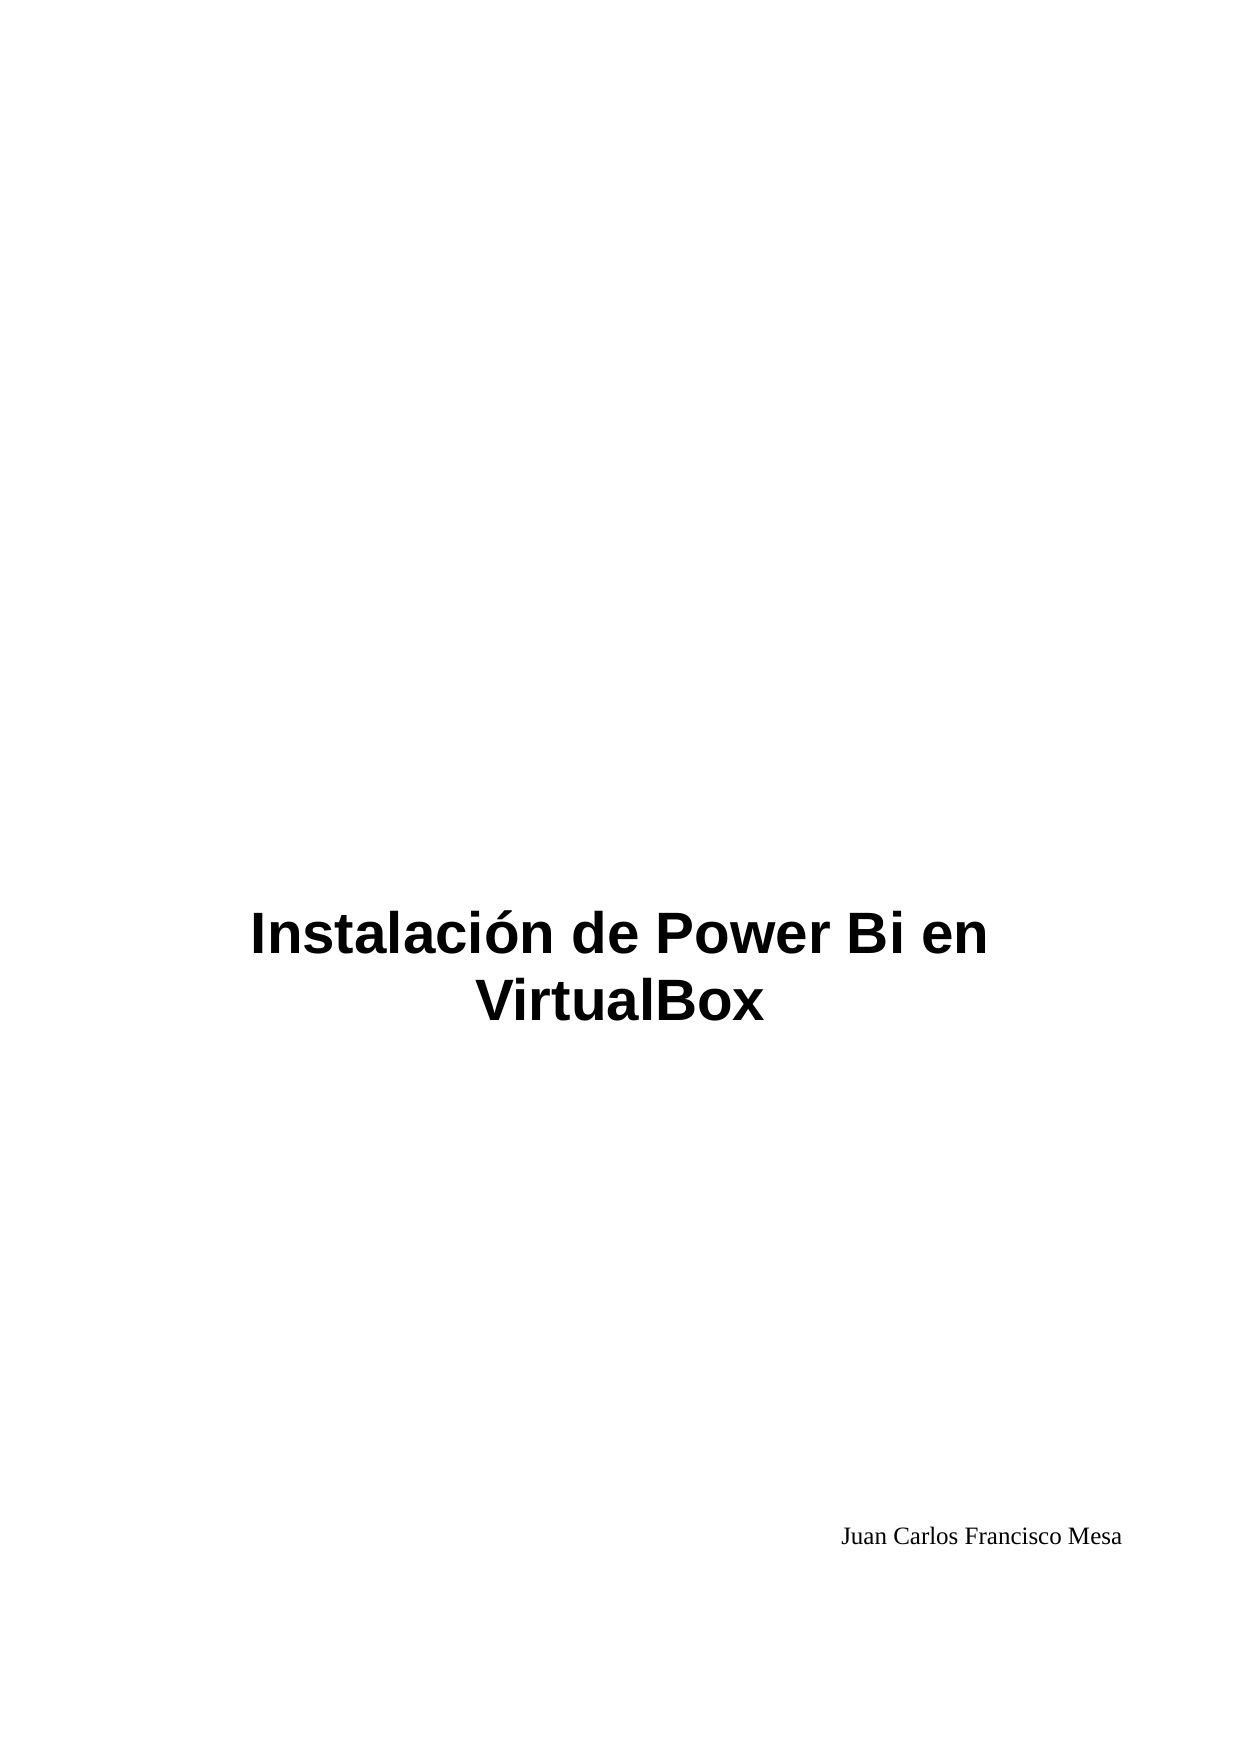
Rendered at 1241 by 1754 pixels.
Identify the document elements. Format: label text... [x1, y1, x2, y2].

text Juan Carlos Francisco Mesa [118, 1521, 1122, 1550]
title Instalación de Power Bi en VirtualBox [118, 898, 1122, 1033]
